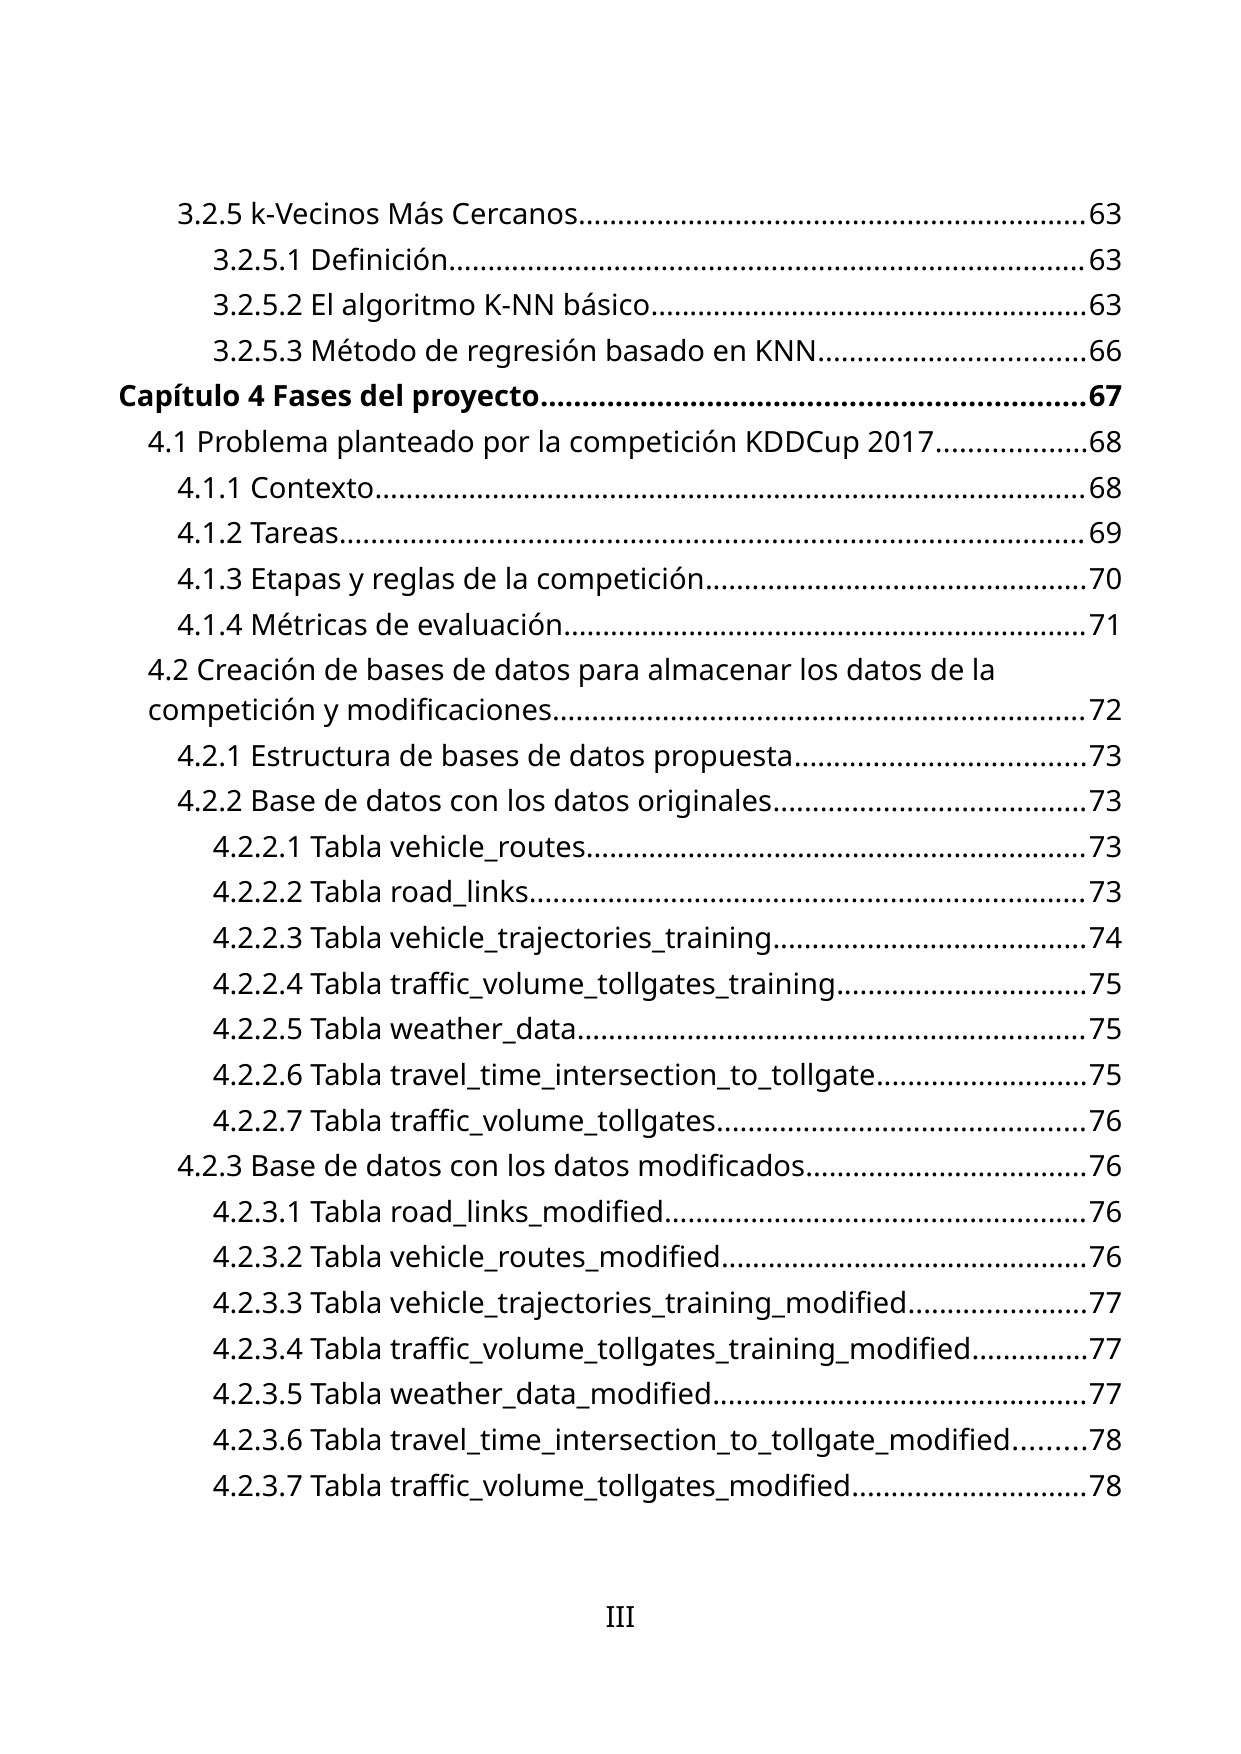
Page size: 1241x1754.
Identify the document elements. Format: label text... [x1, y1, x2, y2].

text 4.1 Problema planteado por la competición KDDCup 2017 68 [148, 421, 1122, 461]
text 4.1.1 Contexto 68 [177, 467, 1122, 507]
text 4.2.3.2 Tabla vehicle_routes_modified 76 [207, 1237, 1122, 1276]
text 3.2.5.2 El algoritmo K-NN básico 63 [207, 284, 1122, 324]
text 4.1.2 Tareas 69 [177, 513, 1122, 552]
text 4.2.3.1 Tabla road_links_modified 76 [207, 1191, 1122, 1231]
text 4.2.2.7 Tabla traffic_volume_tollgates 76 [207, 1100, 1122, 1139]
text 4.2 Creación de bases de datos para almacenar los datos de la competición y modificaciones 72 [148, 649, 1122, 729]
text 4.2.3.5 Tabla weather_data_modified 77 [207, 1373, 1122, 1413]
text Capítulo 4 Fases del proyecto 67 [118, 376, 1122, 415]
text 4.2.2.1 Tabla vehicle_routes 73 [207, 826, 1122, 866]
text 3.2.5 k-Vecinos Más Cercanos 63 [177, 193, 1122, 233]
text 4.2.1 Estructura de bases de datos propuesta 73 [177, 735, 1122, 774]
text 4.2.3.6 Tabla travel_time_intersection_to_tollgate_modified 78 [207, 1419, 1122, 1459]
text 4.2.2.5 Tabla weather_data 75 [207, 1008, 1122, 1048]
text 4.2.2 Base de datos con los datos originales 73 [177, 780, 1122, 820]
text 4.2.3.7 Tabla traffic_volume_tollgates_modified 78 [207, 1465, 1122, 1504]
text 4.1.3 Etapas y reglas de la competición 70 [177, 558, 1122, 598]
text 4.2.3 Base de datos con los datos modificados 76 [177, 1145, 1122, 1185]
text 4.2.2.4 Tabla traffic_volume_tollgates_training 75 [207, 963, 1122, 1003]
text 4.2.3.3 Tabla vehicle_trajectories_training_modified 77 [207, 1282, 1122, 1322]
text 4.2.2.6 Tabla travel_time_intersection_to_tollgate 75 [207, 1054, 1122, 1094]
text 3.2.5.3 Método de regresión basado en KNN 66 [207, 330, 1122, 370]
text 4.2.2.2 Tabla road_links 73 [207, 872, 1122, 911]
text 3.2.5.1 Definición 63 [207, 239, 1122, 278]
text 4.1.4 Métricas de evaluación 71 [177, 604, 1122, 643]
text 4.2.2.3 Tabla vehicle_trajectories_training 74 [207, 917, 1122, 957]
text 4.2.3.4 Tabla traffic_volume_tollgates_training_modified 77 [207, 1328, 1122, 1368]
